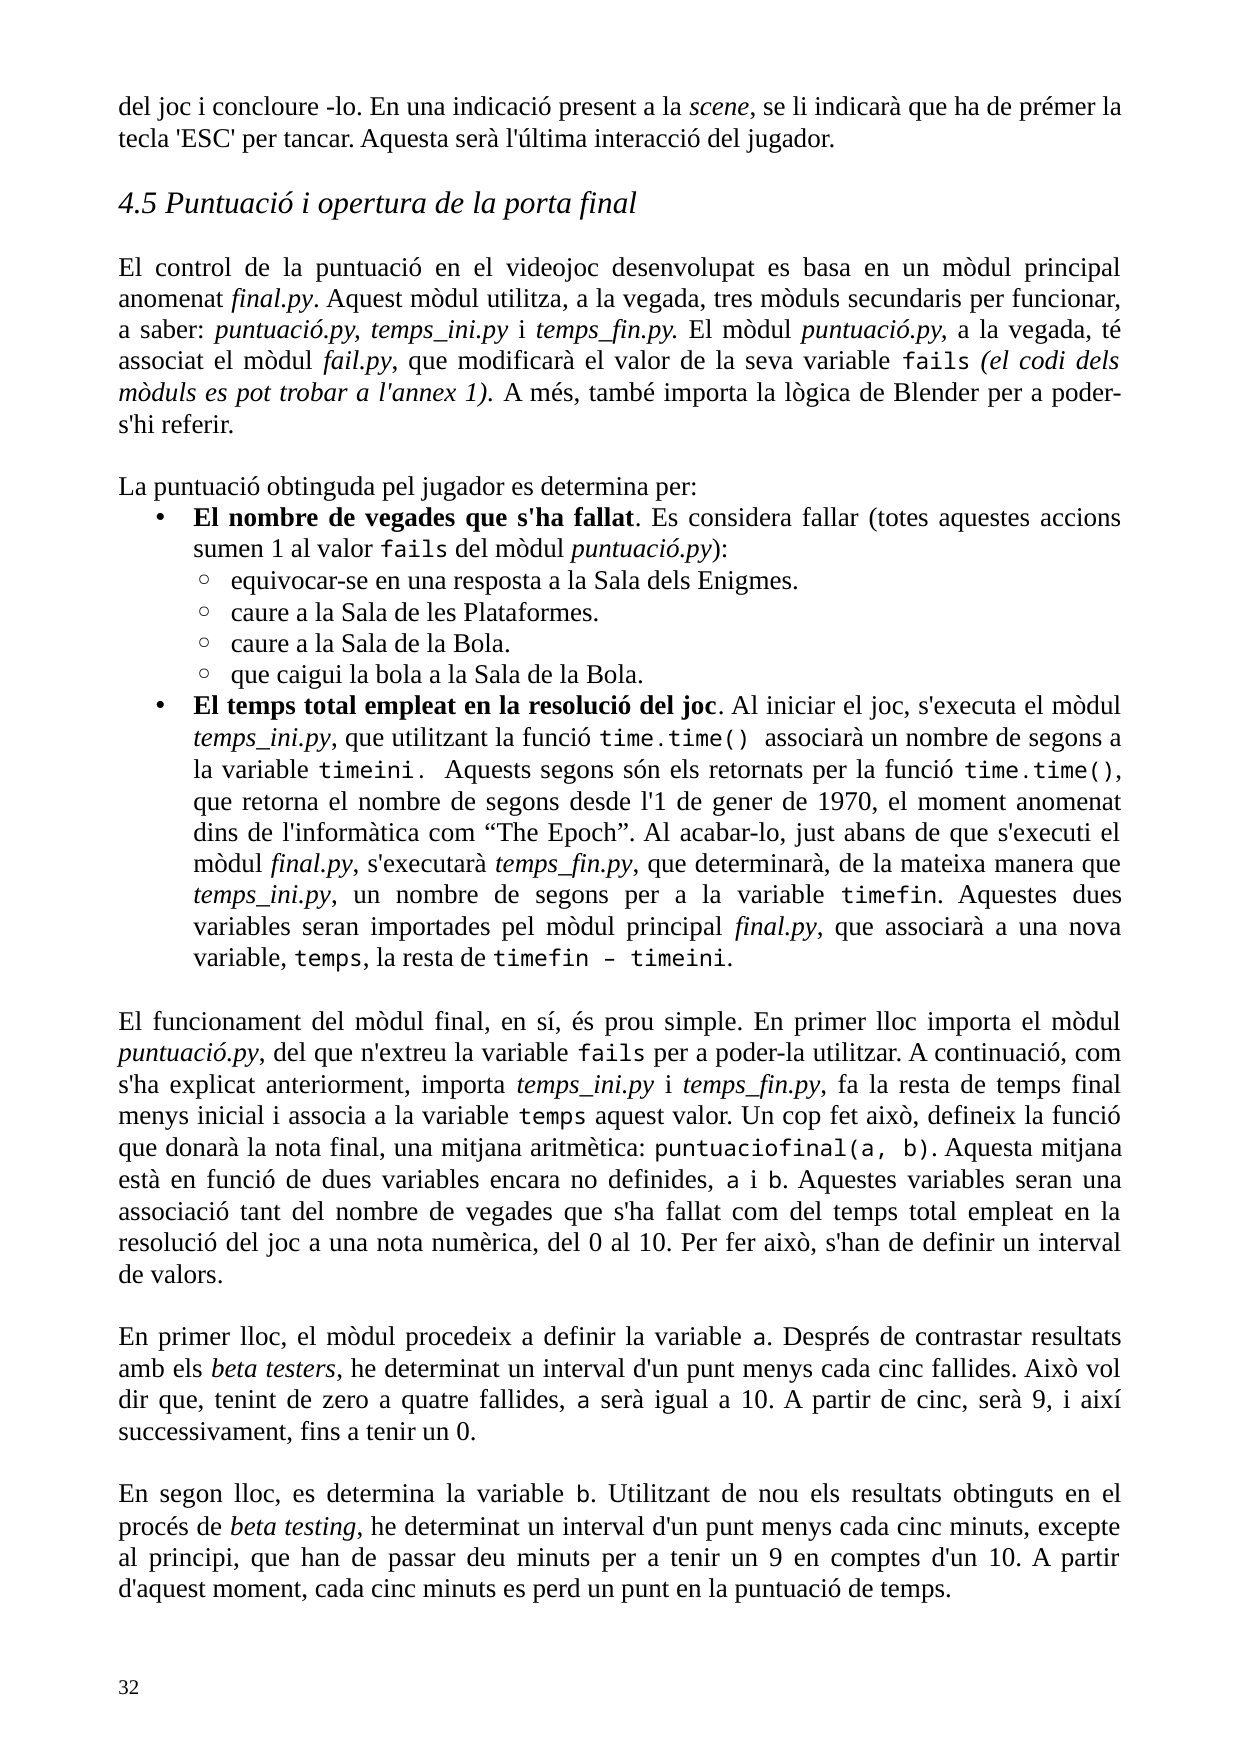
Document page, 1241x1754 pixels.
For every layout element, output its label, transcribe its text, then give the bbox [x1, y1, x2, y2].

text La puntuació obtinguda pel jugador es determina per: [118, 470, 1122, 501]
text El control de la puntuació en el videojoc desenvolupat es basa en un mòdul principal anomenat final.py. Aquest mòdul utilitza, a la vegada, tres mòduls secundaris per funcionar, a saber: puntuació.py, temps_ini.py i temps_fin.py. El mòdul puntuació.py, a la vegada, té associat el mòdul fail.py, que modificarà el valor de la seva variable fails (el codi dels mòduls es pot trobar a l'annex 1). A més, també importa la lògica de Blender per a poder-s'hi referir. [118, 251, 1122, 439]
text El funcionament del mòdul final, en sí, és prou simple. En primer lloc importa el mòdul puntuació.py, del que n'extreu la variable fails per a poder-la utilitzar. A continuació, com s'ha explicat anteriorment, importa temps_ini.py i temps_fin.py, fa la resta de temps final menys inicial i associa a la variable temps aquest valor. Un cop fet això, defineix la funció que donarà la nota final, una mitjana aritmètica: puntuaciofinal(a, b). Aquesta mitjana està en funció de dues variables encara no definides, a i b. Aquestes variables seran una associació tant del nombre de vegades que s'ha fallat com del temps total empleat en la resolució del joc a una nota numèrica, del 0 al 10. Per fer això, s'han de definir un interval de valors. [118, 1005, 1122, 1289]
list El temps total empleat en la resolució del joc. Al iniciar el joc, s'executa el mòdul temps_ini.py, que utilitzant la funció time.time() associarà un nombre de segons a la variable timeini. Aquests segons són els retornats per la funció time.time(), que retorna el nombre de segons desde l'1 de gener de 1970, el moment anomenat dins de l'informàtica com “The Epoch”. Al acabar-lo, just abans de que s'executi el mòdul final.py, s'executarà temps_fin.py, que determinarà, de la mateixa manera que temps_ini.py, un nombre de segons per a la variable timefin. Aquestes dues variables seran importades pel mòdul principal final.py, que associarà a una nova variable, temps, la resta de timefin – timeini. [156, 689, 1122, 974]
list equivocar-se en una resposta a la Sala dels Enigmes. [193, 564, 1122, 596]
list El nombre de vegades que s'ha fallat. Es considera fallar (totes aquestes accions sumen 1 al valor fails del mòdul puntuació.py): [156, 501, 1122, 564]
list que caigui la bola a la Sala de la Bola. [193, 658, 1122, 689]
text En primer lloc, el mòdul procedeix a definir la variable a. Després de contrastar resultats amb els beta testers, he determinat un interval d'un punt menys cada cinc fallides. Això vol dir que, tenint de zero a quatre fallides, a serà igual a 10. A partir de cinc, serà 9, i així successivament, fins a tenir un 0. [118, 1320, 1122, 1446]
list caure a la Sala de la Bola. [193, 627, 1122, 658]
text En segon lloc, es determina la variable b. Utilitzant de nou els resultats obtinguts en el procés de beta testing, he determinat un interval d'un punt menys cada cinc minuts, excepte al principi, que han de passar deu minuts per a tenir un 9 en comptes d'un 10. A partir d'aquest moment, cada cinc minuts es perd un punt en la puntuació de temps. [118, 1478, 1122, 1603]
list caure a la Sala de les Plataformes. [193, 596, 1122, 627]
text del joc i concloure -lo. En una indicació present a la scene, se li indicarà que ha de prémer la tecla 'ESC' per tancar. Aquesta serà l'última interacció del jugador. [118, 91, 1122, 153]
text 4.5 Puntuació i opertura de la porta final [118, 184, 1122, 220]
